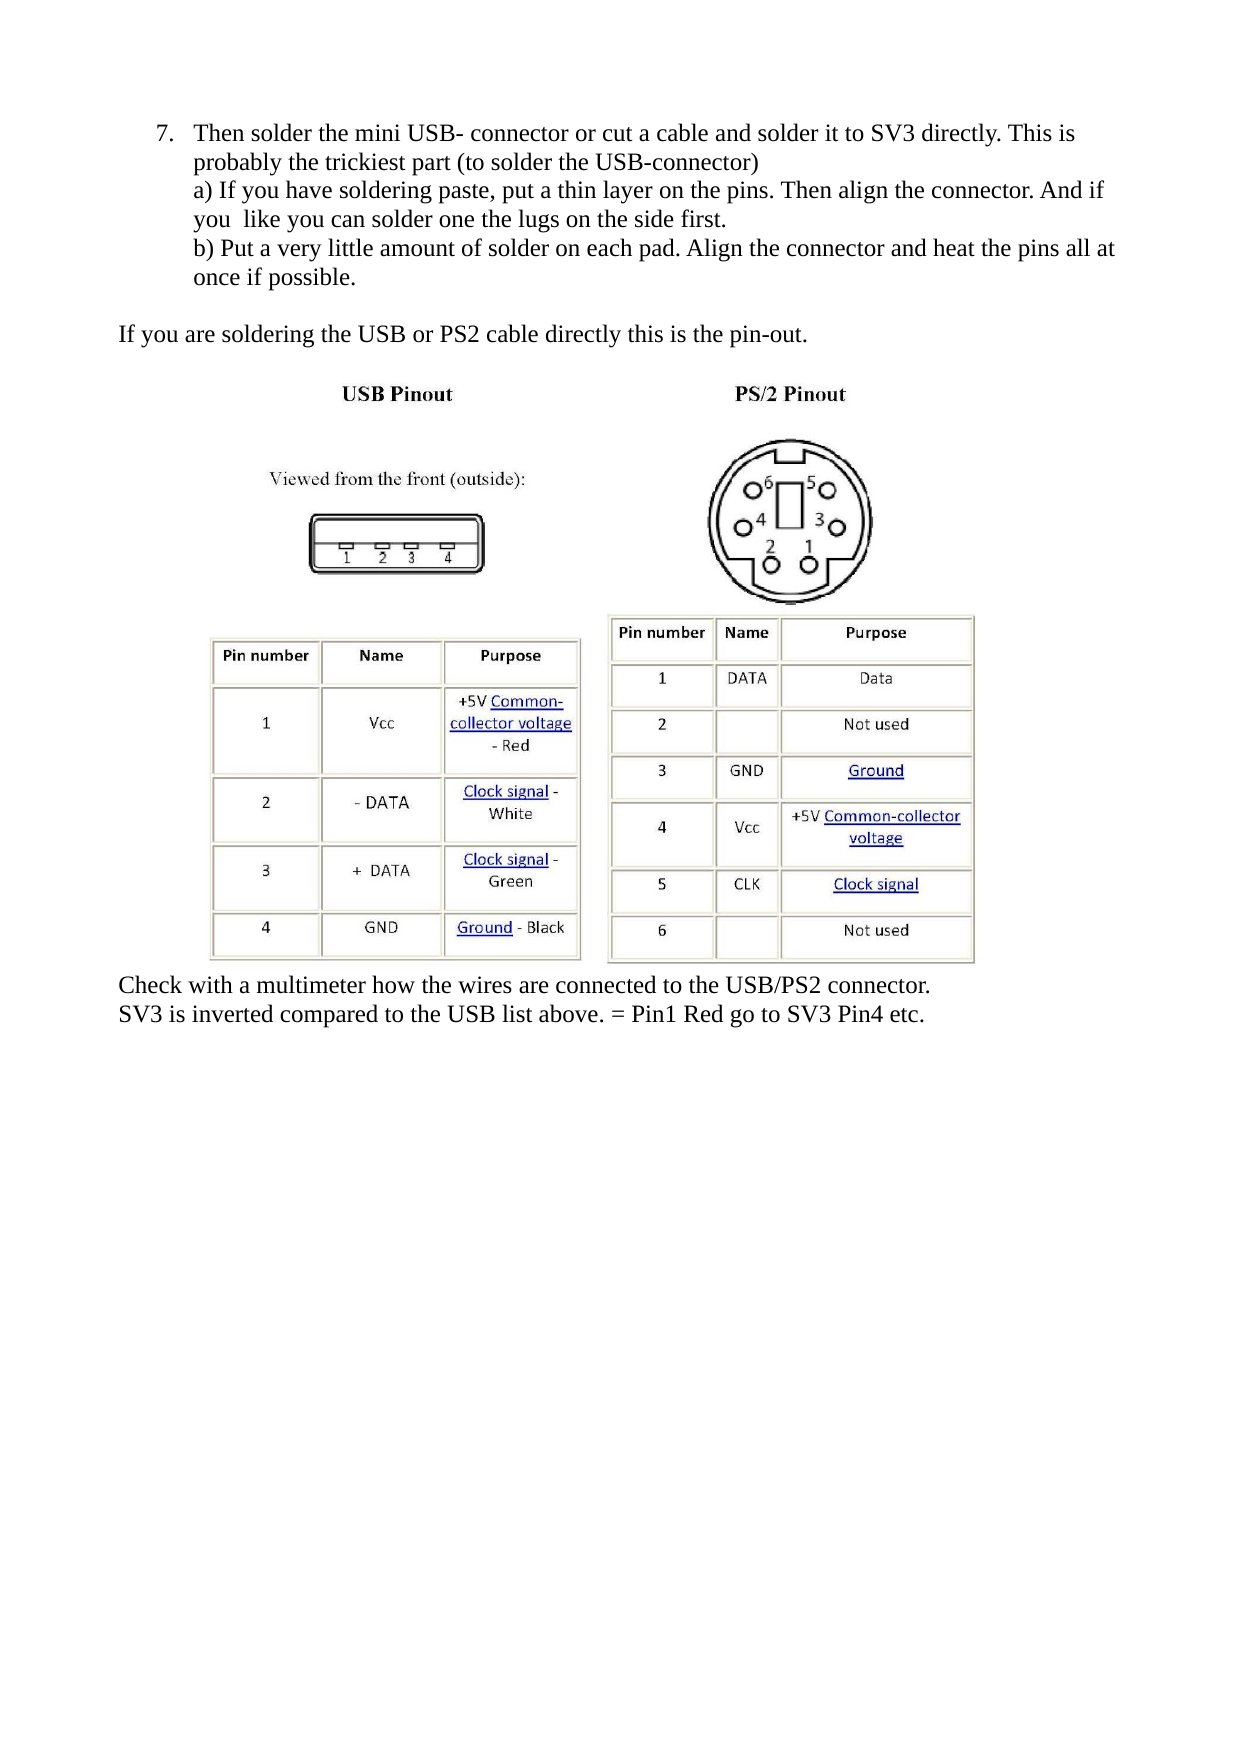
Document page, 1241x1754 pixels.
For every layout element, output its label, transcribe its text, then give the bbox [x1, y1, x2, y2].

text Check with a multimeter how the wires are connected to the USB/PS2 connector. [118, 348, 1122, 999]
text SV3 is inverted compared to the USB list above. = Pin1 Red go to SV3 Pin4 etc. [118, 999, 1122, 1028]
picture [91, 373, 1096, 971]
text If you are soldering the USB or PS2 cable directly this is the pin-out. [118, 319, 1122, 348]
list a) If you have soldering paste, put a thin layer on the pins. Then align the connector. And if you like you can solder one the lugs on the side first. [156, 176, 1122, 233]
list b) Put a very little amount of solder on each pad. Align the connector and heat the pins all at once if possible. [156, 233, 1122, 291]
list Then solder the mini USB- connector or cut a cable and solder it to SV3 directly. This is probably the trickiest part (to solder the USB-connector) [156, 118, 1122, 176]
